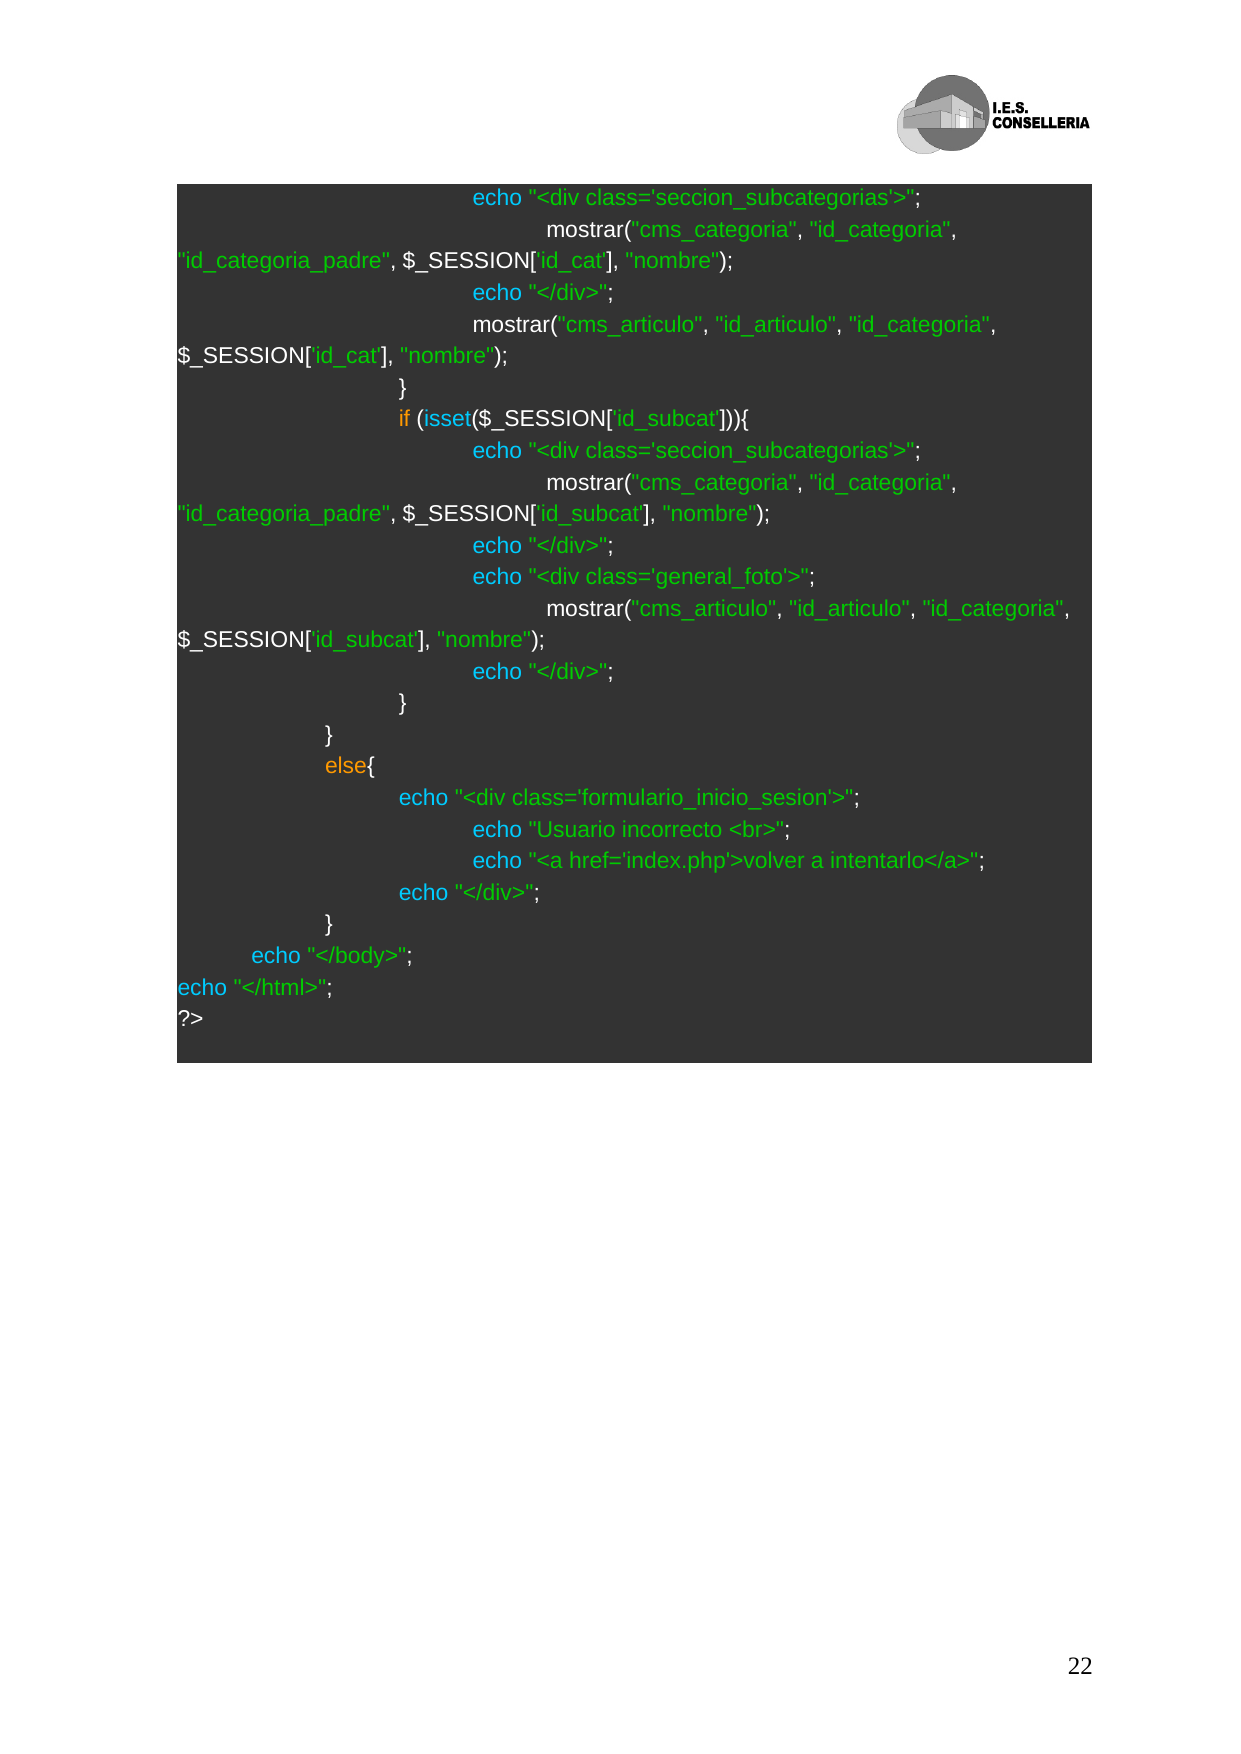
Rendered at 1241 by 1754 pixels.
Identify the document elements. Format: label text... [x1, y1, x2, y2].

picture [894, 73, 1093, 155]
text echo "</div>"; [177, 279, 1092, 305]
text mostrar("cms_articulo", "id_articulo", "id_categoria", $_SESSION['id_cat'], "nombre"); [177, 311, 1092, 368]
text } [177, 689, 1092, 716]
text echo "<div class='formulario_inicio_sesion'>"; [177, 784, 1092, 810]
text echo "<a href='index.php'>volver a intentarlo</a>"; [177, 847, 1092, 873]
text mostrar("cms_categoria", "id_categoria", "id_categoria_padre", $_SESSION['id_cat'], "nombre"); [177, 216, 1092, 274]
text echo "</div>"; [177, 532, 1092, 558]
text else{ [177, 752, 1092, 779]
text echo "</body>"; [177, 942, 1092, 968]
text echo "Usuario incorrecto <br>"; [177, 816, 1092, 842]
text } [177, 721, 1092, 747]
text ?> [177, 1005, 1092, 1031]
text echo "<div class='general_foto'>"; [177, 563, 1092, 589]
text echo "<div class='seccion_subcategorias'>"; [177, 437, 1092, 463]
text echo "</div>"; [177, 658, 1092, 684]
text echo "</div>"; [177, 879, 1092, 905]
text mostrar("cms_articulo", "id_articulo", "id_categoria", $_SESSION['id_subcat'], "nombre"); [177, 595, 1092, 653]
text echo "</html>"; [177, 973, 1092, 1000]
text } [177, 910, 1092, 937]
text echo "<div class='seccion_subcategorias'>"; [177, 184, 1092, 211]
text mostrar("cms_categoria", "id_categoria", "id_categoria_padre", $_SESSION['id_subcat'], "nombre"); [177, 468, 1092, 526]
text if (isset($_SESSION['id_subcat'])){ [177, 405, 1092, 432]
text } [177, 374, 1092, 400]
